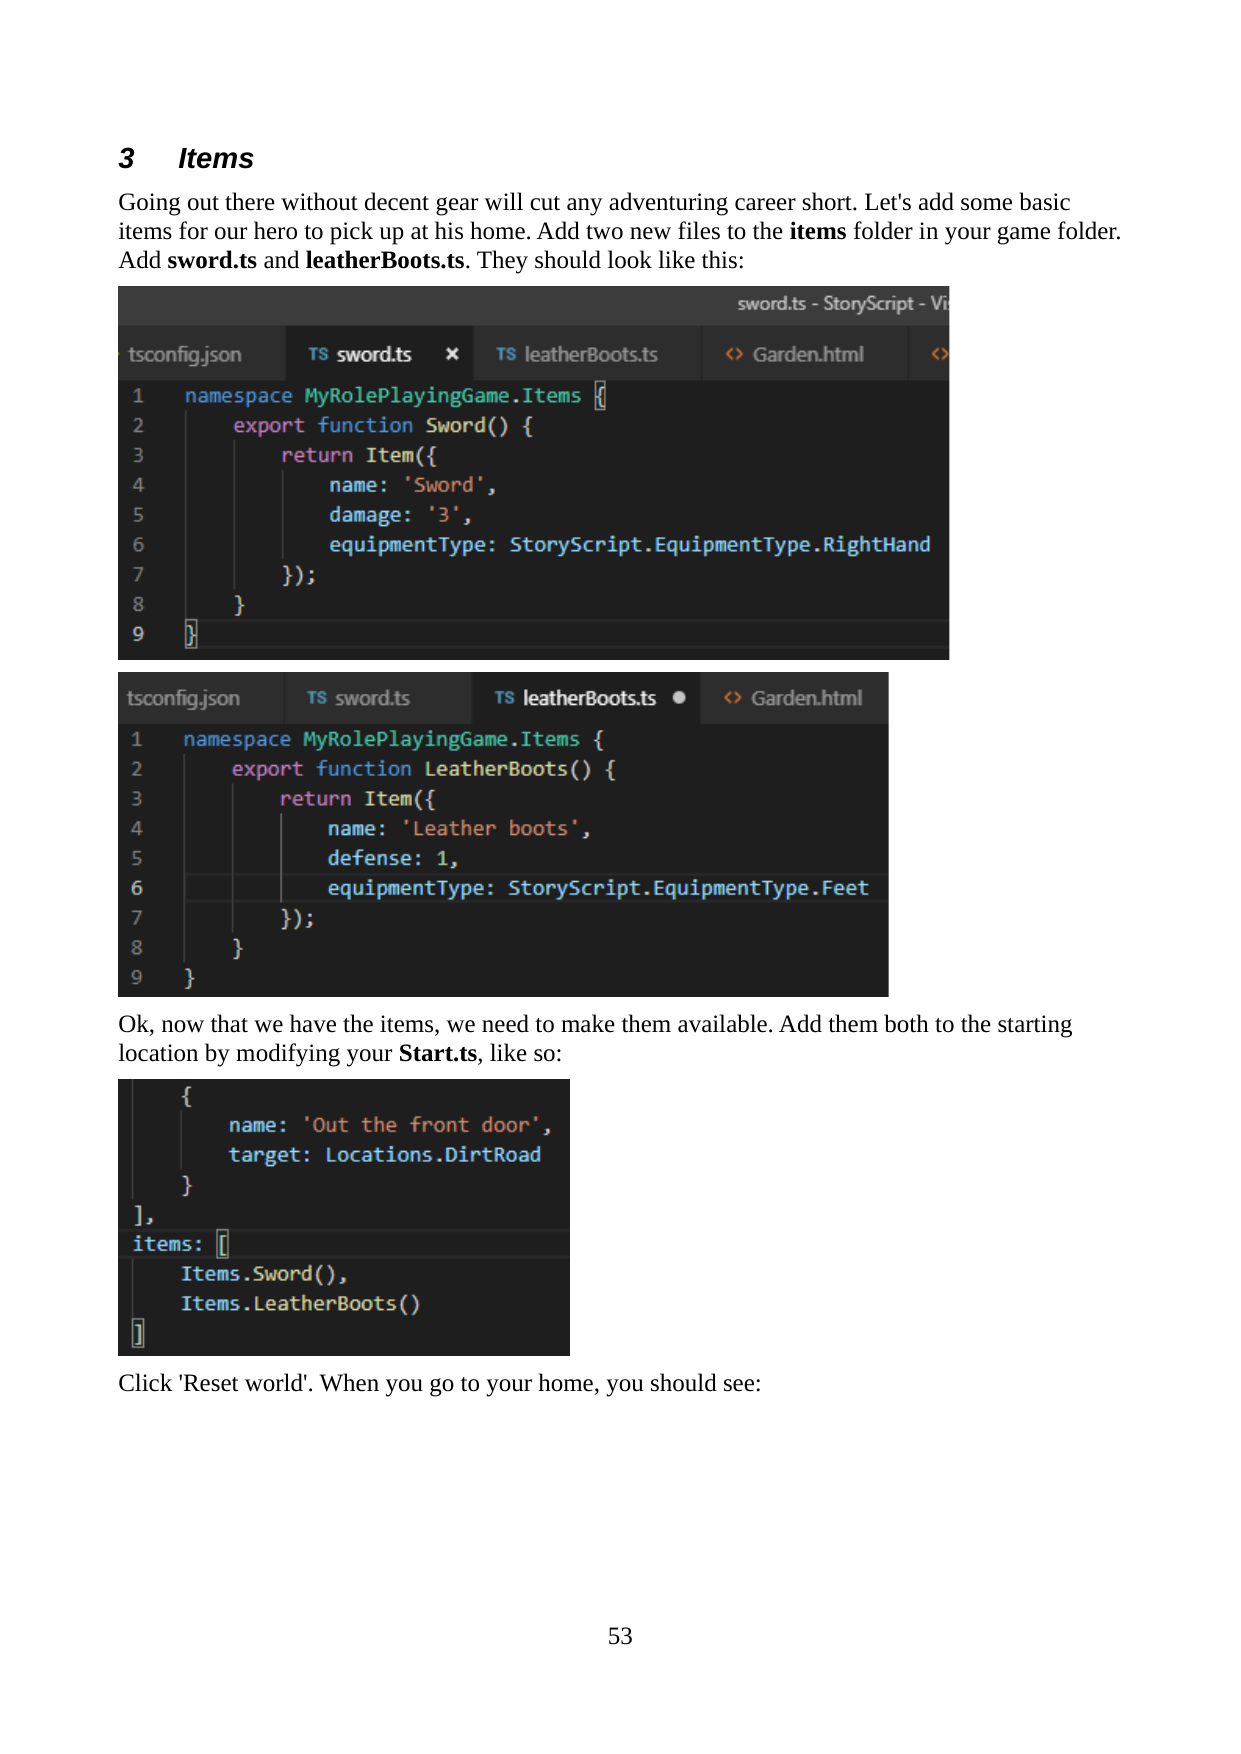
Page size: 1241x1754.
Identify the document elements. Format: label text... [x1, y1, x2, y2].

text Going out there without decent gear will cut any adventuring career short. Let's add some basic items for our hero to pick up at his home. Add two new files to the items folder in your game folder. Add sword.ts and leatherBoots.ts. They should look like this: [118, 187, 1122, 273]
subtitle Items [118, 141, 1122, 175]
text Ok, now that we have the items, we need to make them available. Add them both to the starting location by modifying your Start.ts, like so: [118, 1009, 1122, 1067]
text Click 'Reset world'. When you go to your home, you should see: [118, 1368, 1122, 1397]
